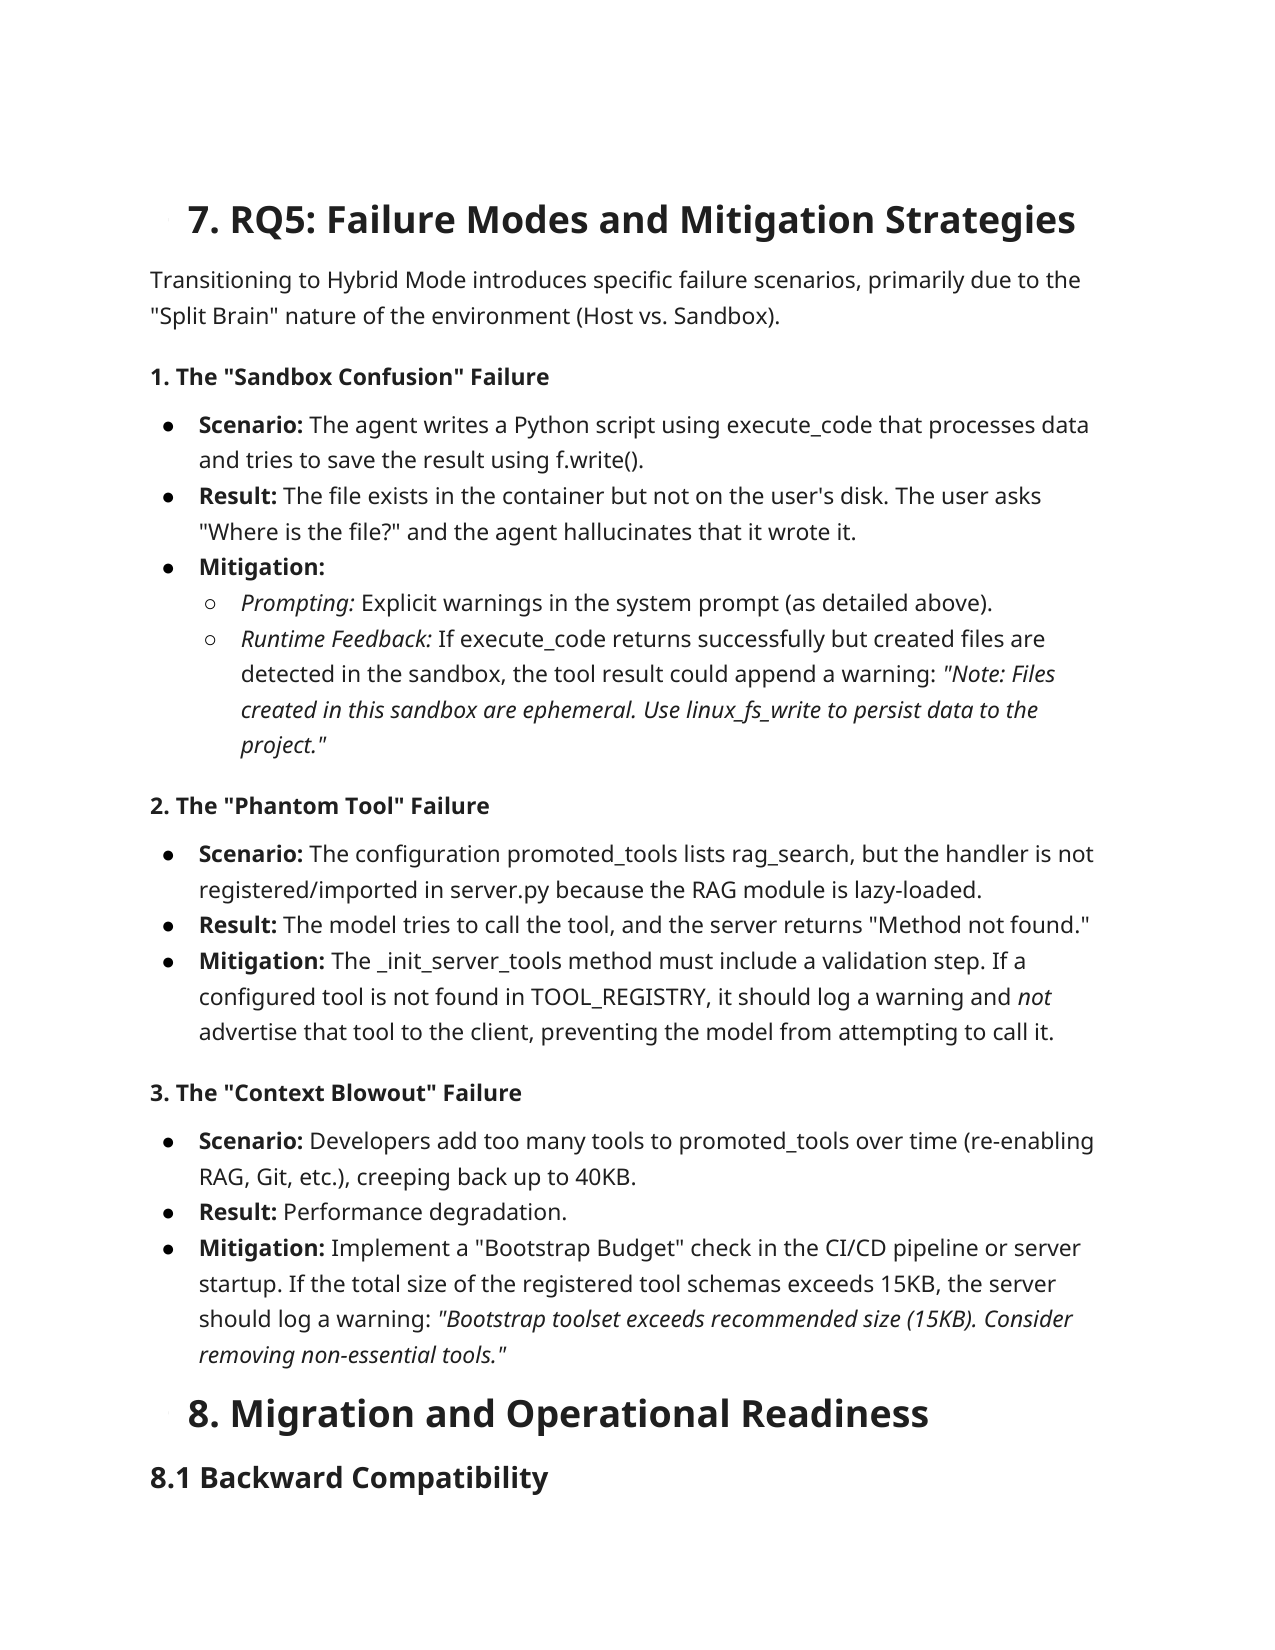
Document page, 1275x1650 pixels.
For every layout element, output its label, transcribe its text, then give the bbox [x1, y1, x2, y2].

list Scenario: Developers add too many tools to promoted_tools over time (re-enabling RAG, Git, etc.), creeping back up to 40KB. [161, 1125, 1125, 1192]
list Mitigation: The _init_server_tools method must include a validation step. If a configured tool is not found in TOOL_REGISTRY, it should log a warning and not advertise that tool to the client, preventing the model from attempting to call it. [161, 945, 1125, 1047]
text 2. The "Phantom Tool" Failure [150, 790, 1125, 821]
list Result: The file exists in the container but not on the user's disk. The user asks "Where is the file?" and the agent hallucinates that it wrote it. [161, 480, 1125, 547]
subtitle 8. Migration and Operational Readiness [150, 1387, 1125, 1438]
text Transitioning to Hybrid Mode introduces specific failure scenarios, primarily due to the "Split Brain" nature of the environment (Host vs. Sandbox). [150, 264, 1125, 331]
text 3. The "Context Blowout" Failure [150, 1077, 1125, 1108]
subtitle 7. RQ5: Failure Modes and Mitigation Strategies [150, 194, 1125, 245]
list Result: The model tries to call the tool, and the server returns "Method not found." [161, 909, 1125, 941]
list Runtime Feedback: If execute_code returns successfully but created files are detected in the sandbox, the tool result could append a warning: "Note: Files created in this sandbox are ephemeral. Use linux_fs_write to persist data to the project." [203, 622, 1125, 761]
list Result: Performance degradation. [161, 1196, 1125, 1227]
list Scenario: The agent writes a Python script using execute_code that processes data and tries to save the result using f.write(). [161, 409, 1125, 476]
text 1. The "Sandbox Confusion" Failure [150, 361, 1125, 392]
list Scenario: The configuration promoted_tools lists rag_search, but the handler is not registered/imported in server.py because the RAG module is lazy-loaded. [161, 838, 1125, 905]
list Mitigation: Implement a "Bootstrap Budget" check in the CI/CD pipeline or server startup. If the total size of the registered tool schemas exceeds 15KB, the server should log a warning: "Bootstrap toolset exceeds recommended size (15KB). Consider removing non-essential tools." [161, 1232, 1125, 1370]
list Mitigation: [161, 551, 1125, 582]
list Prompting: Explicit warnings in the system prompt (as detailed above). [203, 587, 1125, 618]
subtitle 8.1 Backward Compatibility [150, 1457, 1125, 1497]
